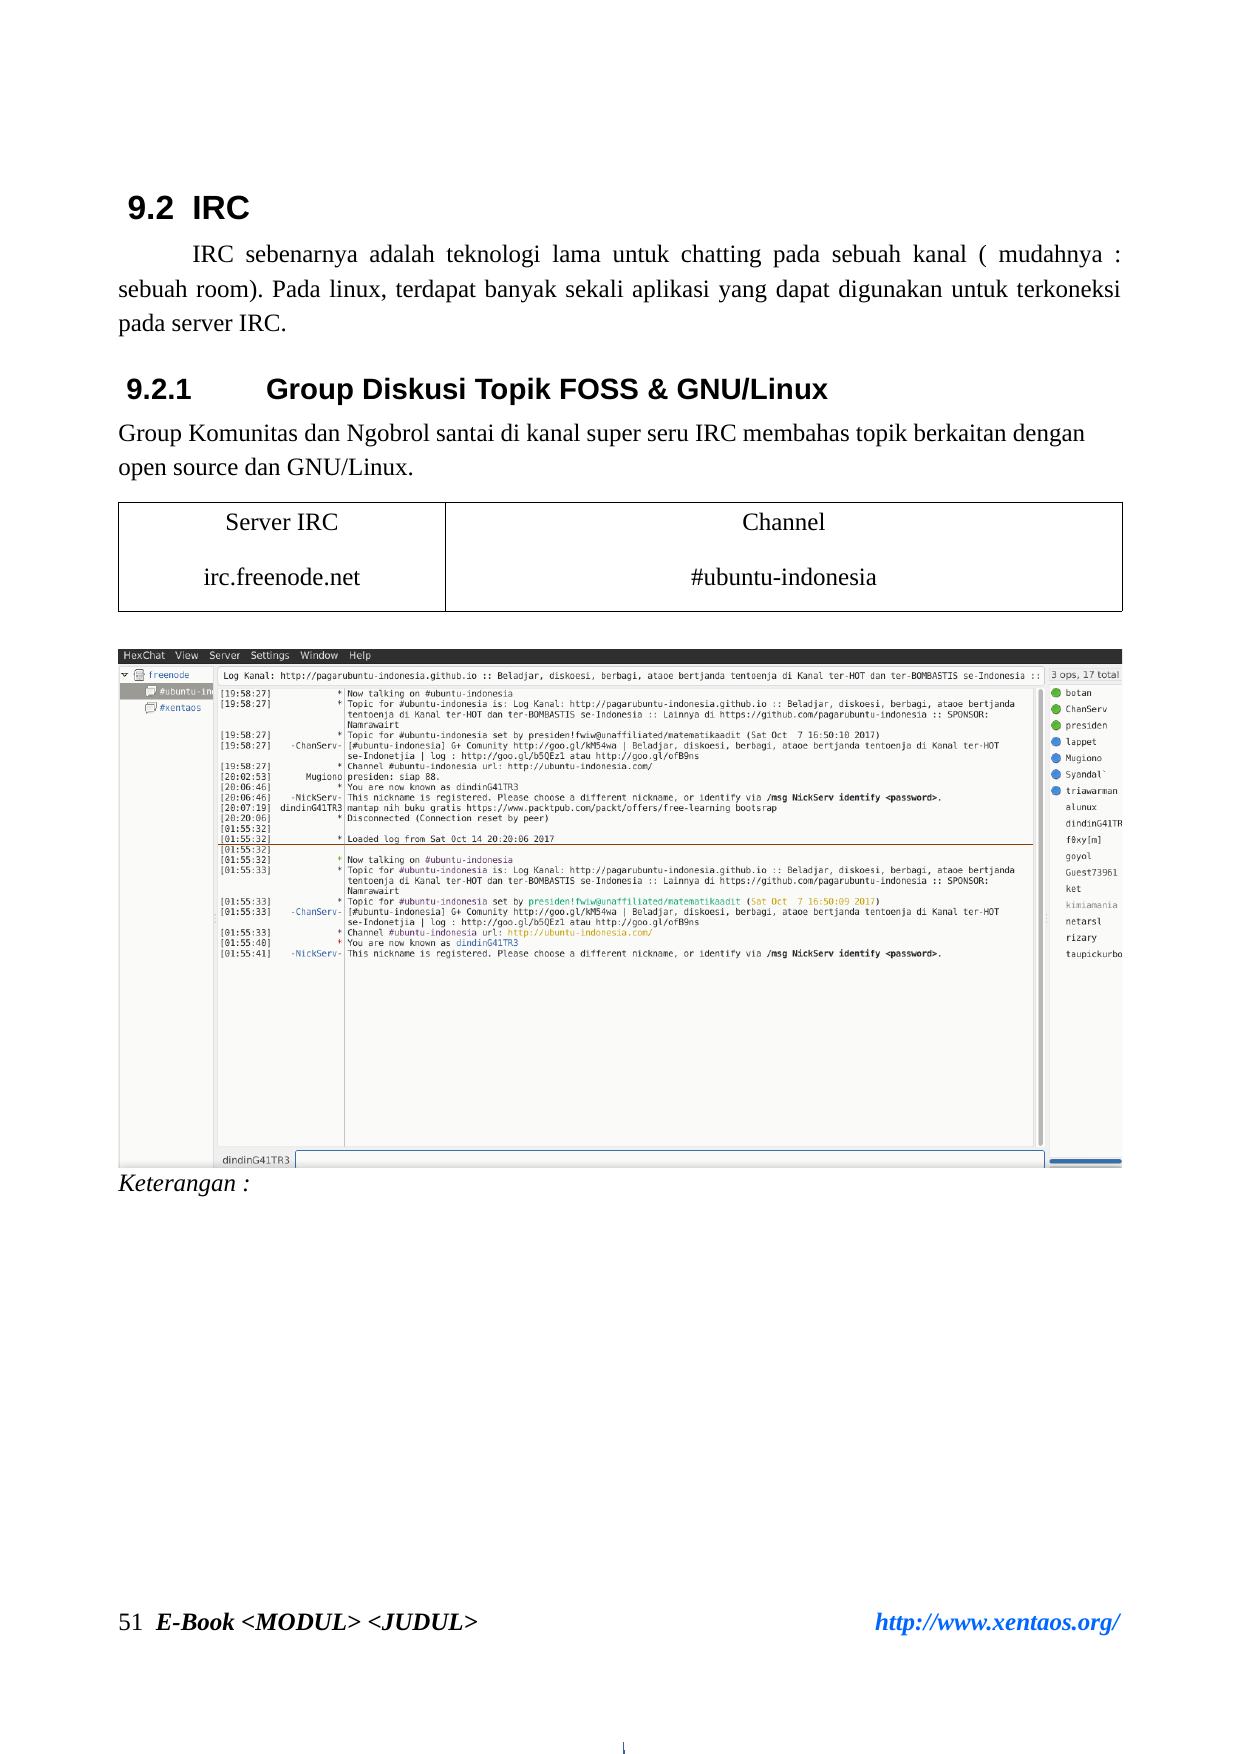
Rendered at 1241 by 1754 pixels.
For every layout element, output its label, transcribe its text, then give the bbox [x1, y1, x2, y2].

text IRC sebenarnya adalah teknologi lama untuk chatting pada sebuah kanal ( mudahnya : sebuah room). Pada linux, terdapat banyak sekali aplikasi yang dapat digunakan untuk terkoneksi pada server IRC. [118, 239, 1122, 337]
picture [118, 649, 1123, 1168]
table_cell #ubuntu-indonesia [446, 556, 1122, 611]
text Group Komunitas dan Ngobrol santai di kanal super seru IRC membahas topik berkaitan dengan open source dan GNU/Linux. [118, 418, 1122, 481]
text Keterangan : [118, 1168, 1122, 1197]
table_cell irc.freenode.net [119, 556, 445, 611]
table_header Channel [446, 503, 1122, 556]
subtitle Group Diskusi Topik FOSS & GNU/Linux [118, 372, 1122, 406]
table_header Server IRC [119, 503, 445, 556]
subtitle IRC [118, 188, 1122, 227]
